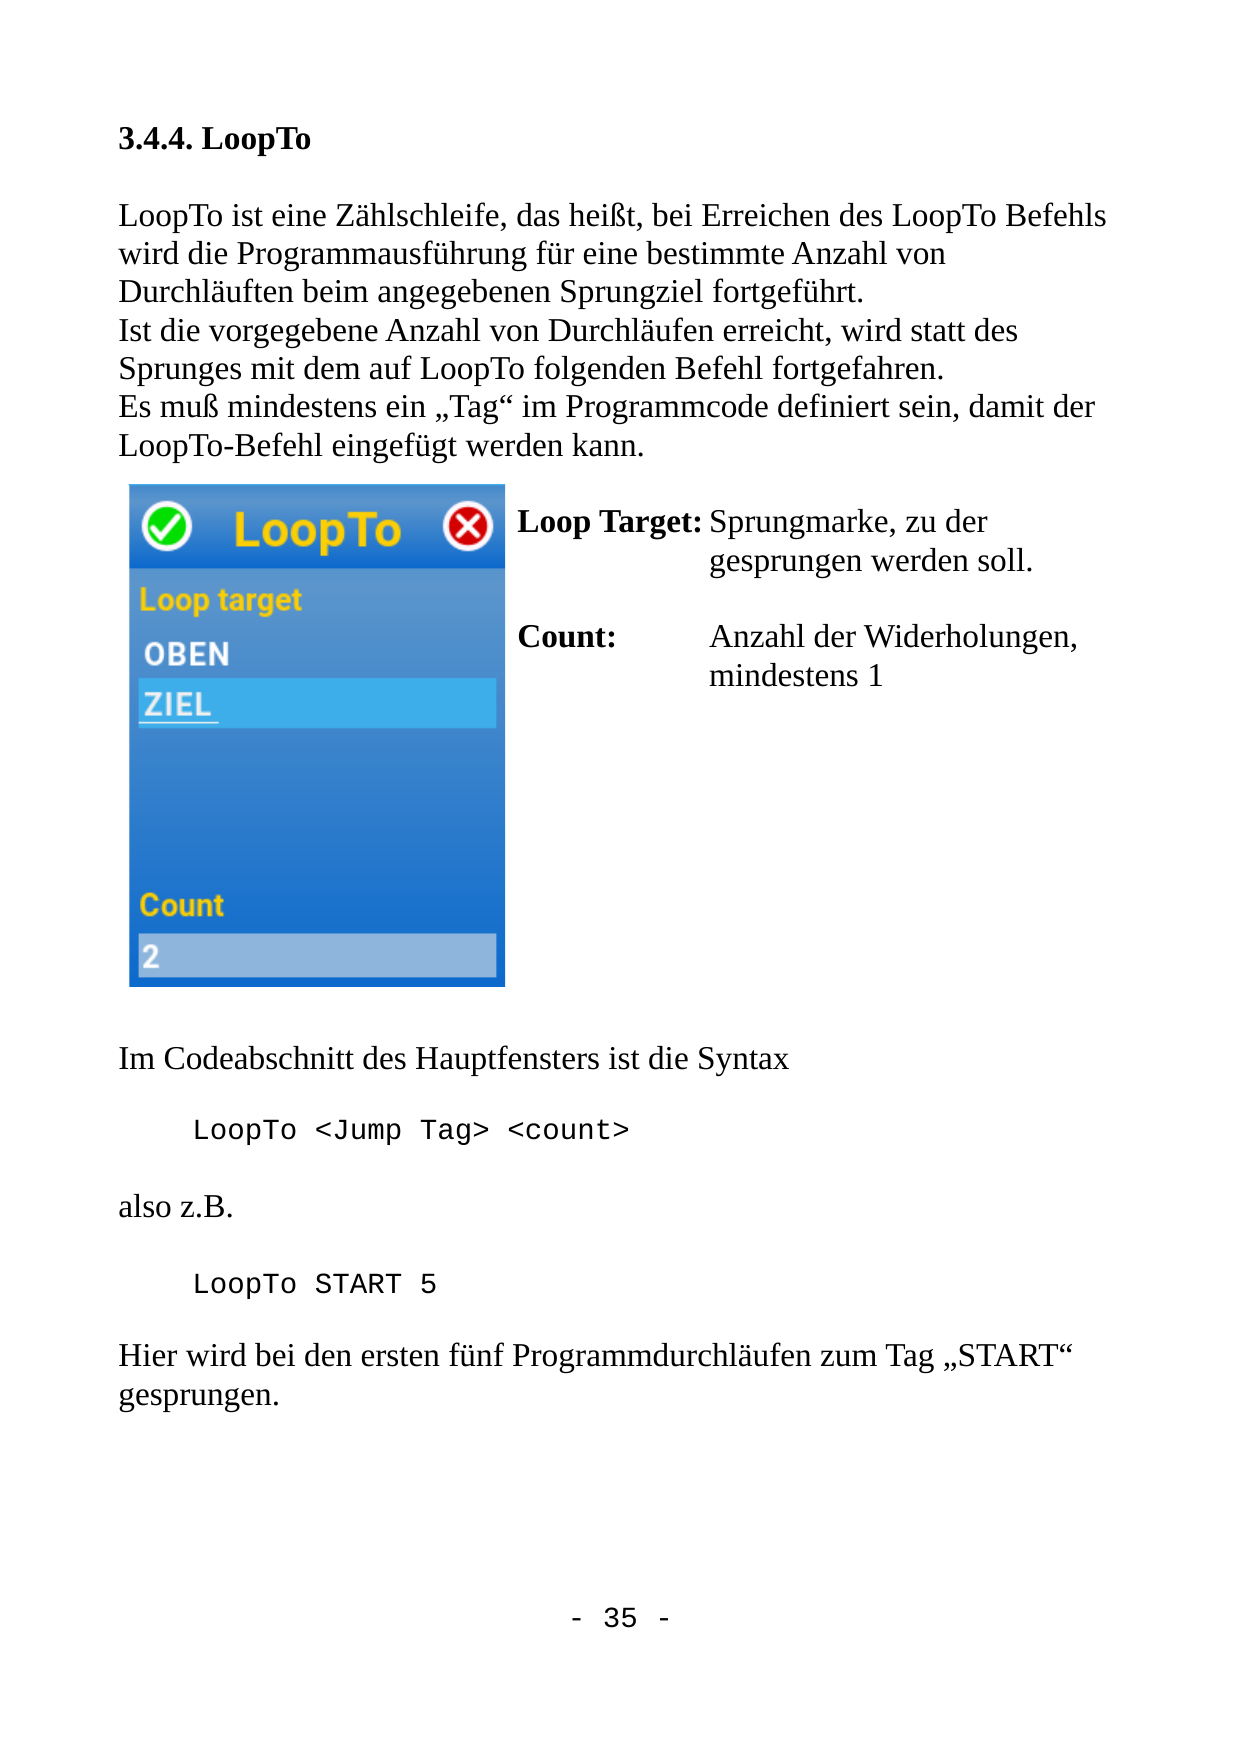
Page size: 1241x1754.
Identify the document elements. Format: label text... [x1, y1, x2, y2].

text 3.4.4. LoopTo [118, 118, 1122, 156]
picture [128, 484, 506, 987]
text Count: Anzahl der Widerholungen, mindestens 1 [506, 616, 1122, 693]
text also z.B. [118, 1186, 1122, 1224]
text LoopTo <Jump Tag> <count> [118, 1115, 1122, 1148]
text LoopTo ist eine Zählschleife, das heißt, bei Erreichen des LoopTo Befehls wird die Programmausführung für eine bestimmte Anzahl von Durchläuften beim angegebenen Sprungziel fortgeführt. [118, 195, 1122, 310]
text Im Codeabschnitt des Hauptfensters ist die Syntax [118, 1038, 1122, 1076]
text LoopTo START 5 [118, 1263, 1122, 1303]
text Es muß mindestens ein „Tag“ im Programmcode definiert sein, damit der LoopTo-Befehl eingefügt werden kann. [118, 386, 1122, 463]
text Loop Target: Sprungmarke, zu der gesprungen werden soll. [506, 501, 1122, 578]
text Hier wird bei den ersten fünf Programmdurchläufen zum Tag „START“ gesprungen. [118, 1336, 1122, 1412]
text Ist die vorgegebene Anzahl von Durchläufen erreicht, wird statt des Sprunges mit dem auf LoopTo folgenden Befehl fortgefahren. [118, 310, 1122, 386]
